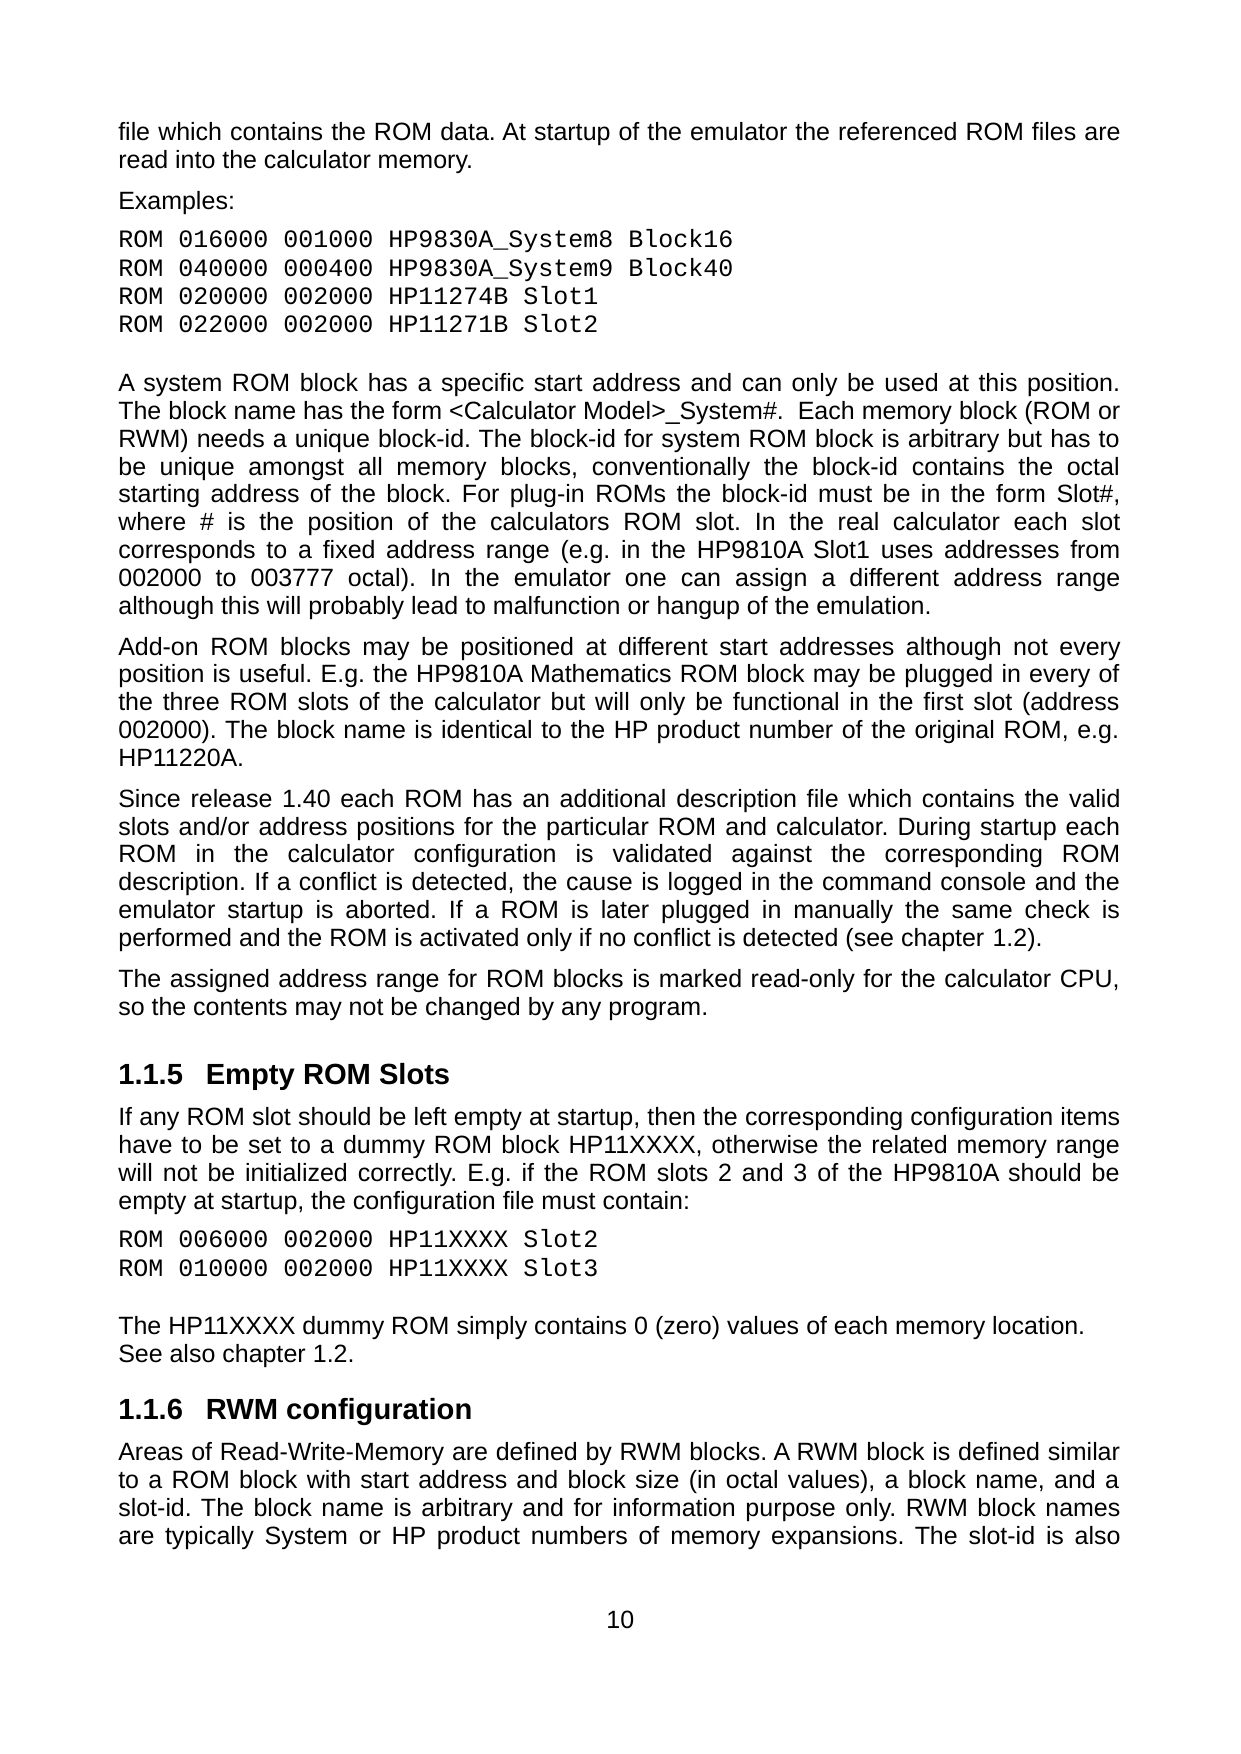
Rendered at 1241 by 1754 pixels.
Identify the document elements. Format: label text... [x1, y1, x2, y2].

text Examples: [118, 186, 1122, 214]
text file which contains the ROM data. At startup of the emulator the referenced ROM files are read into the calculator memory. [118, 118, 1122, 174]
text The assigned address range for ROM blocks is marked read-only for the calculator CPU, so the contents may not be changed by any program. [118, 964, 1122, 1020]
text The HP11XXXX dummy ROM simply contains 0 (zero) values of each memory location. See also chapter 1.2. [118, 1312, 1122, 1368]
text A system ROM block has a specific start address and can only be used at this position. The block name has the form <Calculator Model>_System#. Each memory block (ROM or RWM) needs a unique block-id. The block-id for system ROM block is arbitrary but has to be unique amongst all memory blocks, conventionally the block-id contains the octal starting address of the block. For plug-in ROMs the block-id must be in the form Slot#, where # is the position of the calculators ROM slot. In the real calculator each slot corresponds to a fixed address range (e.g. in the HP9810A Slot1 uses addresses from 002000 to 003777 octal). In the emulator one can assign a different address range although this will probably lead to malfunction or hangup of the emulation. [118, 368, 1122, 620]
subtitle RWM configuration [118, 1393, 1122, 1425]
text ROM 010000 002000 HP11XXXX Slot3 [118, 1255, 1122, 1284]
text ROM 040000 000400 HP9830A_System9 Block40 [118, 255, 1122, 283]
text Since release 1.40 each ROM has an additional description file which contains the valid slots and/or address positions for the particular ROM and calculator. During startup each ROM in the calculator configuration is validated against the corresponding ROM description. If a conflict is detected, the cause is logged in the command console and the emulator startup is aborted. If a ROM is later plugged in manually the same check is performed and the ROM is activated only if no conflict is detected (see chapter 1.2). [118, 784, 1122, 952]
text ROM 016000 001000 HP9830A_System8 Block16 [118, 227, 1122, 255]
text Add-on ROM blocks may be positioned at different start addresses although not every position is useful. E.g. the HP9810A Mathematics ROM block may be plugged in every of the three ROM slots of the calculator but will only be functional in the first slot (address 002000). The block name is identical to the HP product number of the original ROM, e.g. HP11220A. [118, 632, 1122, 772]
text ROM 006000 002000 HP11XXXX Slot2 [118, 1227, 1122, 1255]
text If any ROM slot should be left empty at startup, then the corresponding configuration items have to be set to a dummy ROM block HP11XXXX, otherwise the related memory range will not be initialized correctly. E.g. if the ROM slots 2 and 3 of the HP9810A should be empty at startup, the configuration file must contain: [118, 1103, 1122, 1214]
text Areas of Read-Write-Memory are defined by RWM blocks. A RWM block is defined similar to a ROM block with start address and block size (in octal values), a block name, and a slot-id. The block name is arbitrary and for information purpose only. RWM block names are typically System or HP product numbers of memory expansions. The slot-id is also [118, 1438, 1122, 1549]
text ROM 020000 002000 HP11274B Slot1 [118, 283, 1122, 312]
subtitle Empty ROM Slots [118, 1058, 1122, 1090]
text ROM 022000 002000 HP11271B Slot2 [118, 312, 1122, 340]
